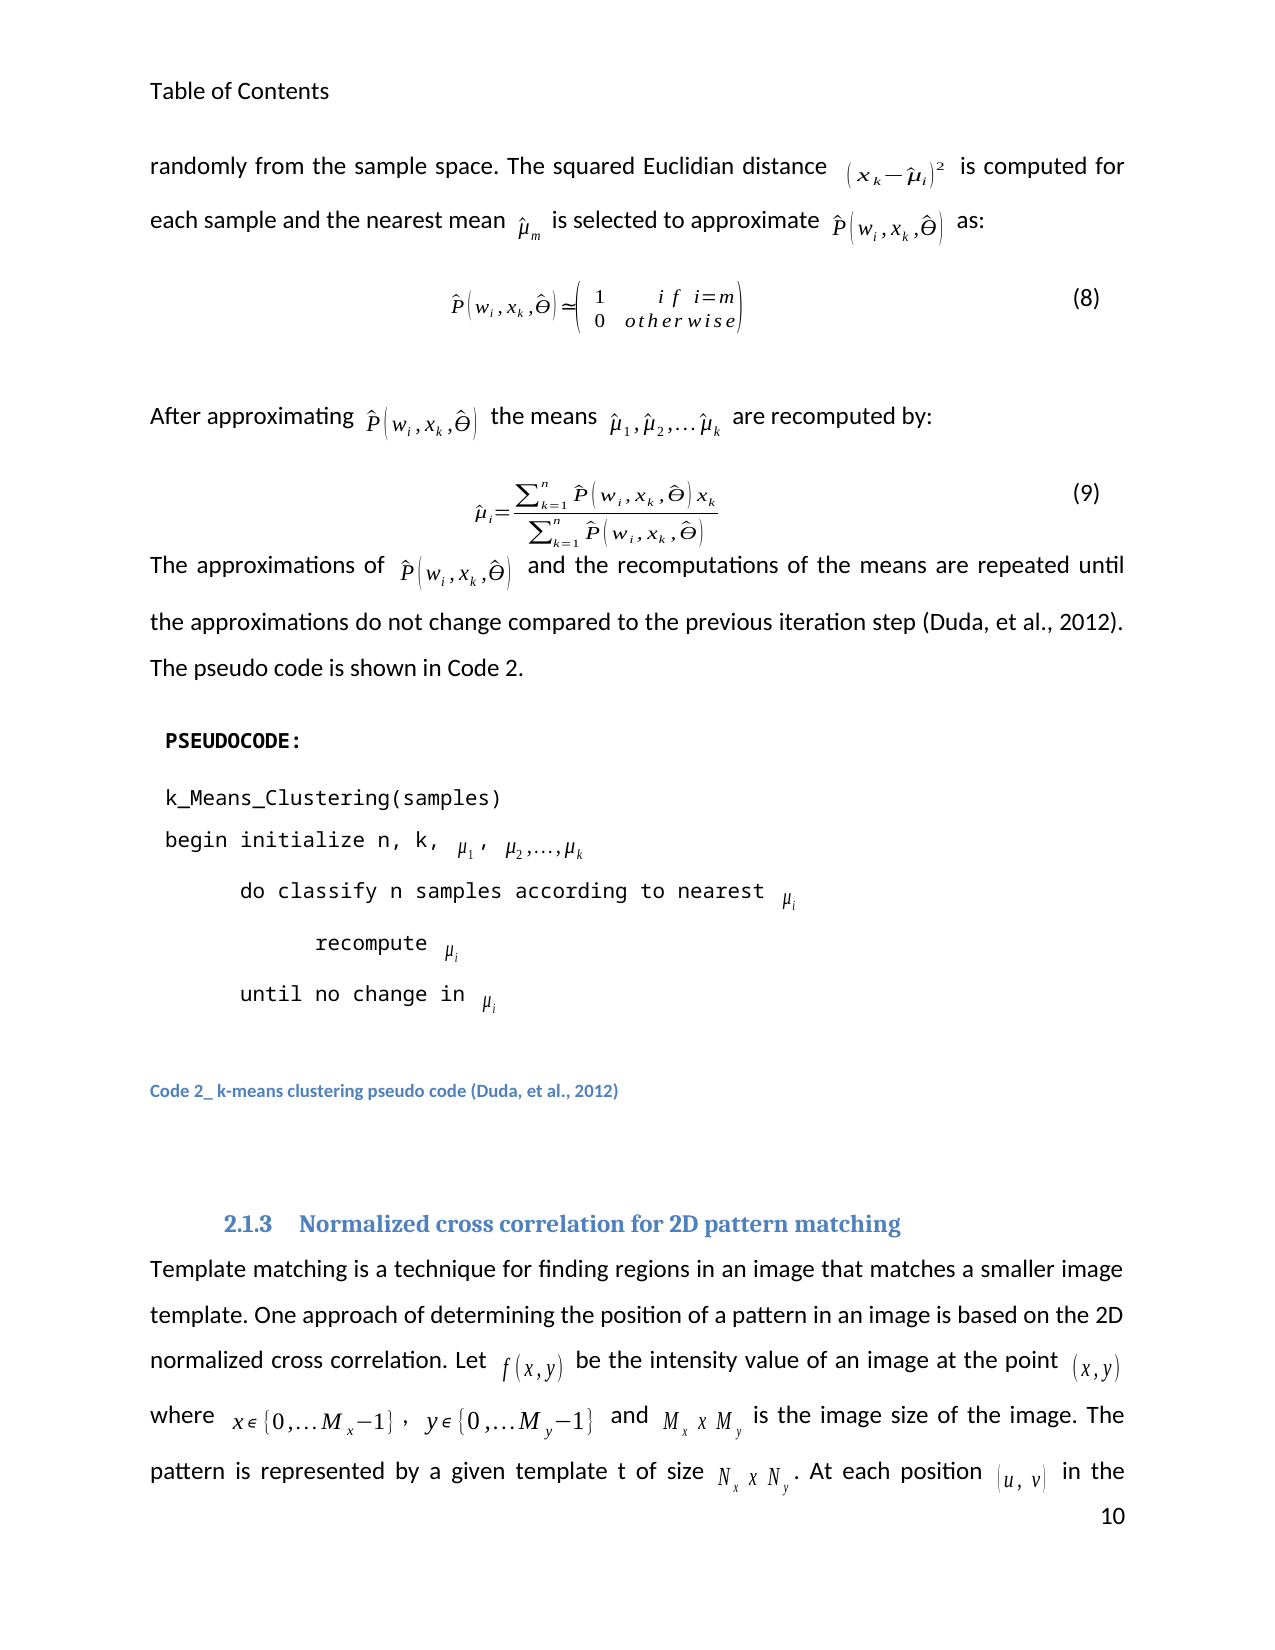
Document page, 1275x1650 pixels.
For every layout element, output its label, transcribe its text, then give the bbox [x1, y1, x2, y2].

text do classify n samples according to nearest [165, 877, 1110, 914]
text The approximations of and the recomputations of the means are repeated until the approximations do not change compared to the previous iteration step (Duda, et al., 2012). The pseudo code is shown in Code 2. [150, 549, 1125, 682]
text recompute [165, 928, 1110, 965]
table_header [150, 282, 1061, 333]
text After approximating the means are recomputed by: [150, 400, 1125, 441]
text until no change in [165, 979, 1110, 1017]
table_header [150, 478, 1061, 549]
text PSEUDOCODE: [165, 726, 1110, 754]
text Template matching is a technique for finding regions in an image that matches a smaller image template. One approach of determining the position of a pattern in an image is based on the 2D normalized cross correlation. Let be the intensity value of an image at the point where, and is the image size of the image. The pattern is represented by a given template t of size. At each position in the image, the normalized cross correlation value is calculated between the image and the template whereas the template is shifted by steps in the direction and steps in the direction. The normalized cross correlation value is calculated as follow: [150, 1253, 1125, 1496]
table_header (8) [1061, 282, 1147, 333]
text k_Means_Clustering(samples) [165, 783, 1110, 811]
text Code 2_ k-means clustering pseudo code (Duda, et al., 2012) [150, 1079, 1125, 1102]
text return , [165, 1031, 1110, 1035]
table_header (9) [1061, 478, 1147, 549]
subtitle Normalized cross correlation for 2D pattern matching [224, 1210, 1125, 1239]
text In the color based PCB surface recognition algorithm in chapter Color based PCB surface detection, the k-means clustering algorithm is used to find clusters of PCB surface segments. The algorithm is an unsupervised procedure with the goal to find mean vectors which represents the center of the k clusters. The k-means clustering is an iterative method where k is the number of clusters. The determination of the number of clusters is described in detail in the belonging chapter. In this approach the initial means where selected randomly from the sample space. The squared Euclidian distance is computed for each sample and the nearest mean is selected to approximate as: [150, 150, 1125, 246]
text begin initialize n, k, , [165, 825, 1110, 862]
